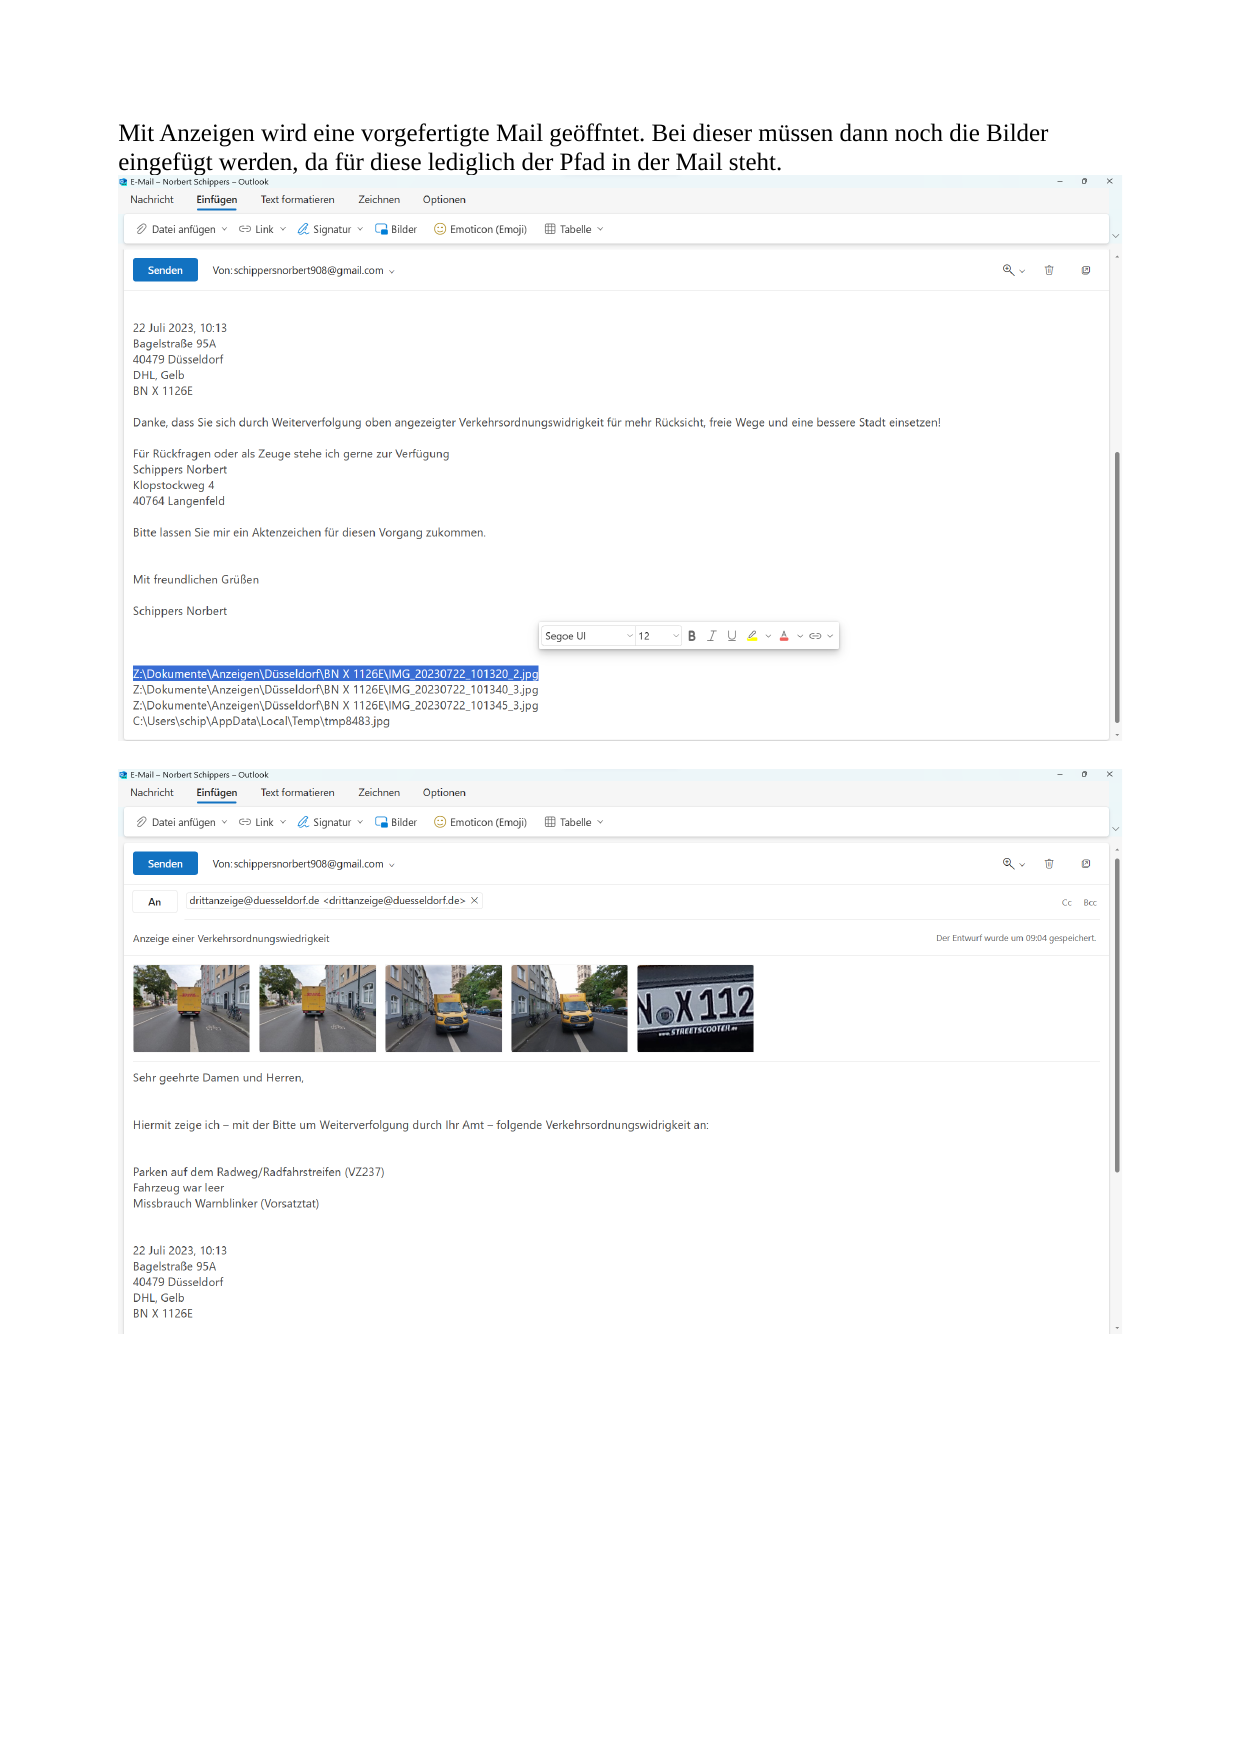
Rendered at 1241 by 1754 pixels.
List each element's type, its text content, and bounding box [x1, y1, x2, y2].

picture [118, 769, 1123, 1334]
text Mit Anzeigen wird eine vorgefertigte Mail geöffntet. Bei dieser müssen dann noch die Bilder eingefügt werden, da für diese lediglich der Pfad in der Mail steht. [118, 118, 1122, 175]
picture [118, 175, 1123, 741]
